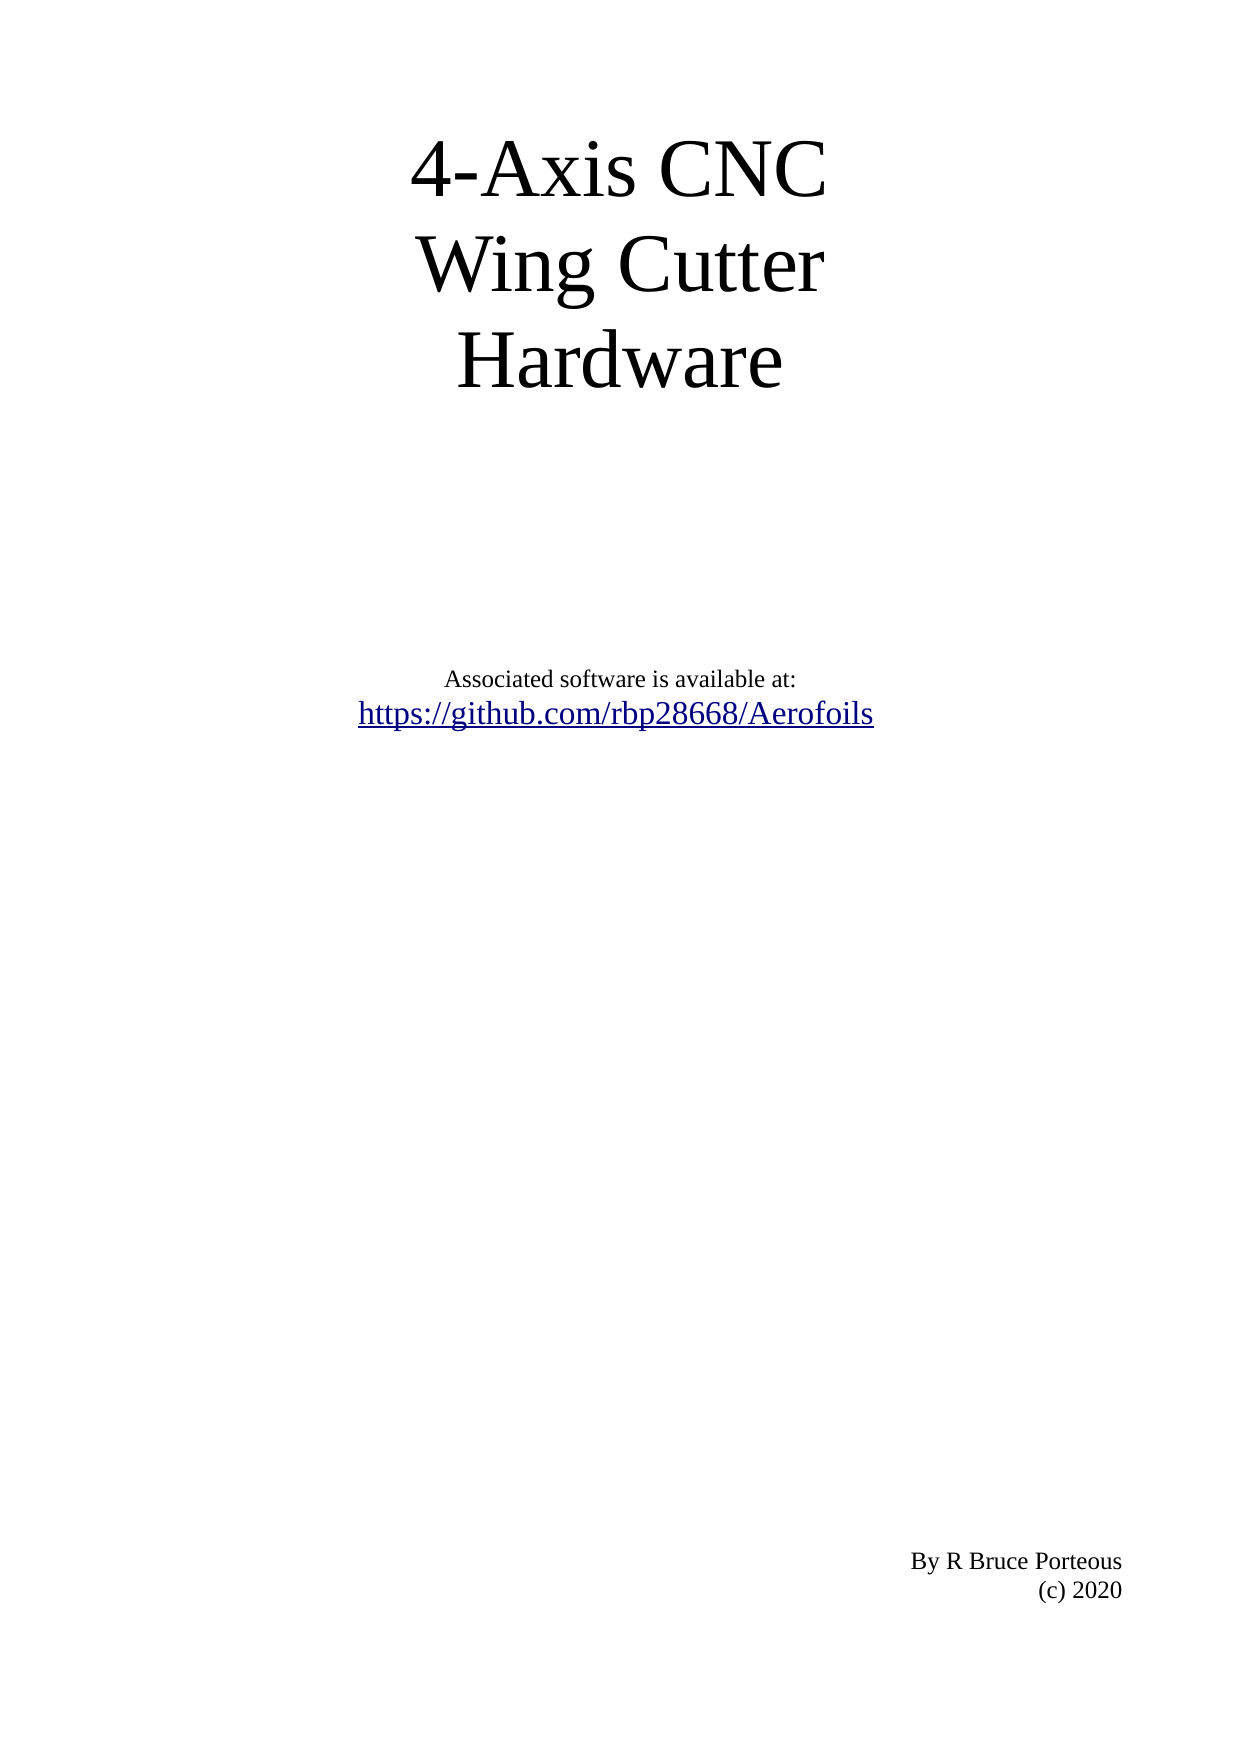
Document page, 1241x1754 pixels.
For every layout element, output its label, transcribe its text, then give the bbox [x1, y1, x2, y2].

text Wing Cutter [118, 214, 1122, 310]
text 4-Axis CNC [118, 118, 1122, 214]
text (c) 2020 [118, 1575, 1122, 1603]
text Hardware [118, 310, 1122, 406]
text https://github.com/rbp28668/Aerofoils [118, 693, 1122, 731]
text By R Bruce Porteous [118, 1546, 1122, 1575]
text Associated software is available at: [118, 664, 1122, 693]
